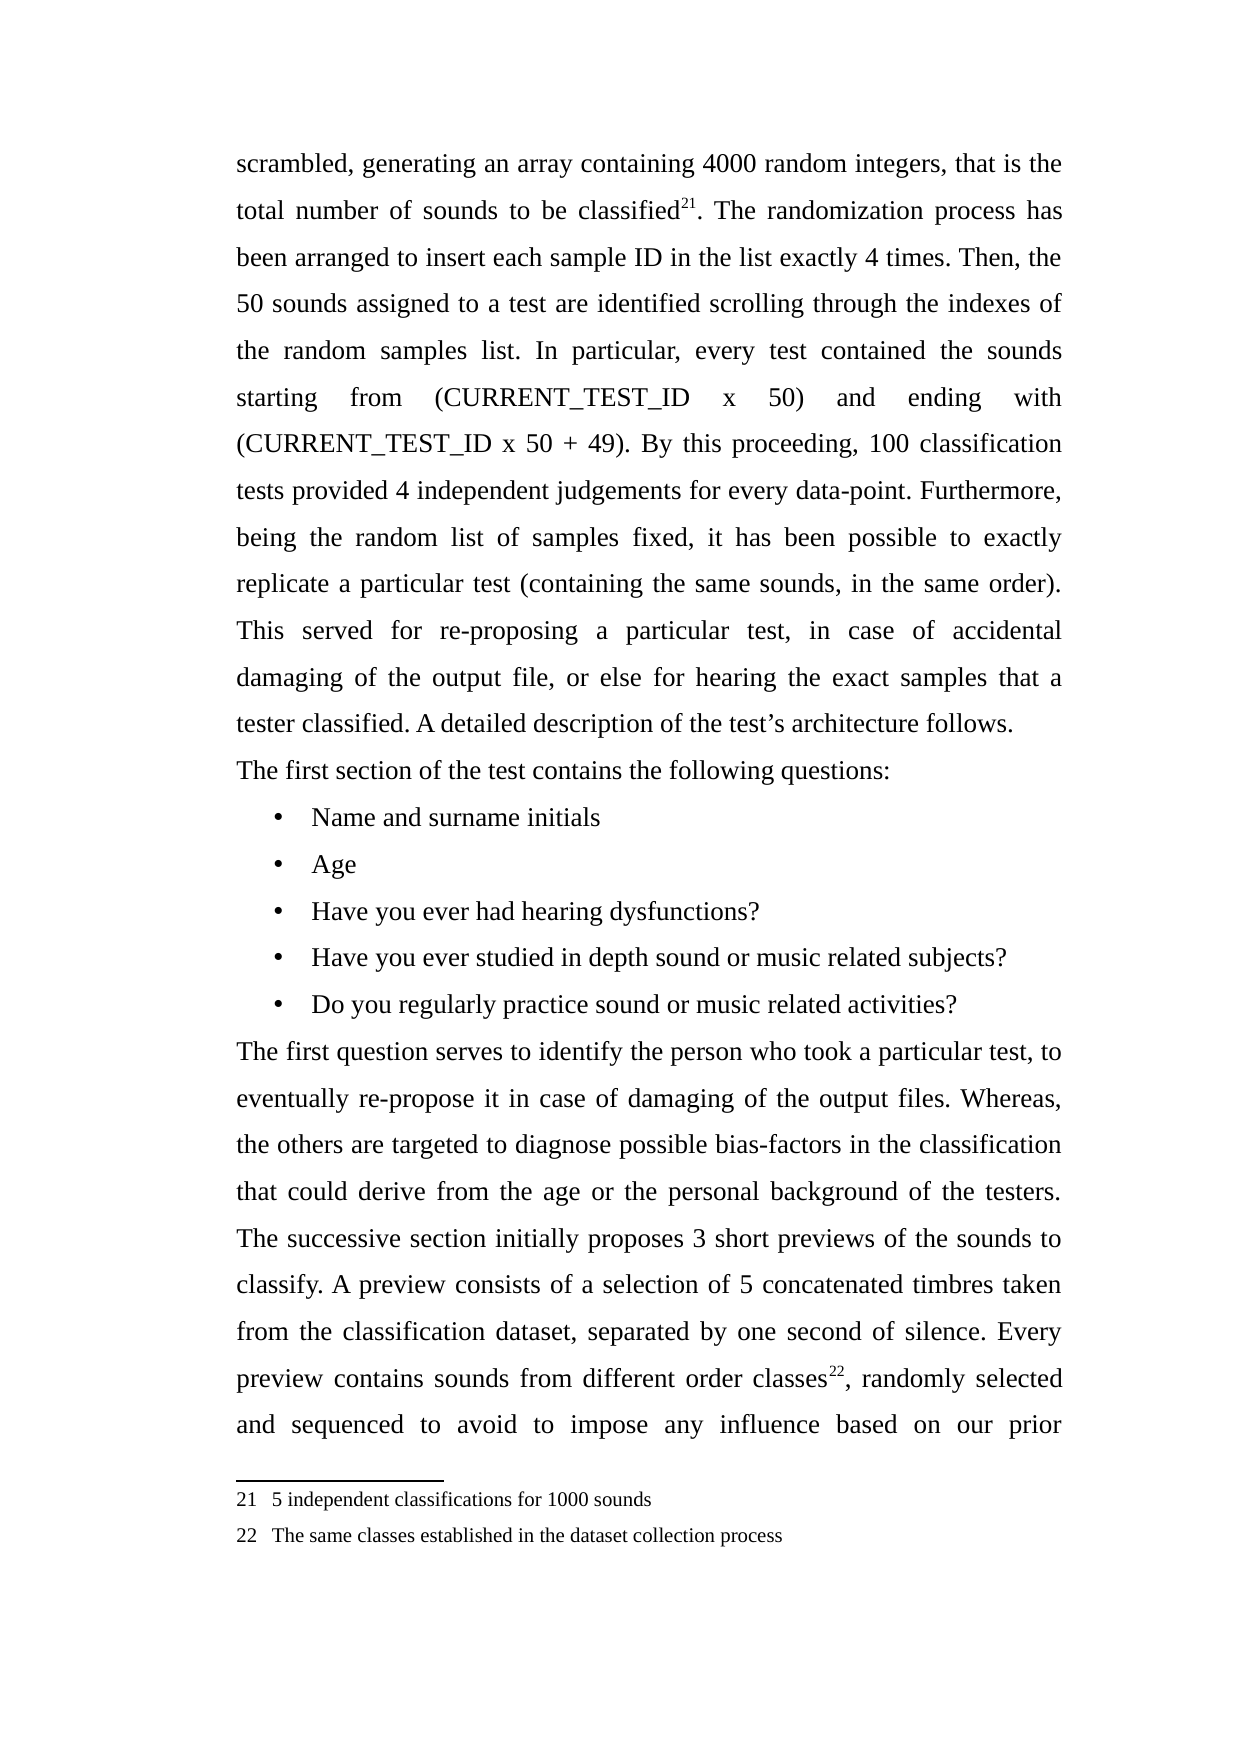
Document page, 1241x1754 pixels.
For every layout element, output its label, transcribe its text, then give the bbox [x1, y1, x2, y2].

text The first section of the test contains the following questions: [236, 754, 1063, 785]
text 5 independent classifications for 1000 sounds [236, 1487, 1063, 1511]
text scrambled, generating an array containing 4000 random integers, that is the total number of sounds to be classified. The randomization process has been arranged to insert each sample ID in the list exactly 4 times. Then, the 50 sounds assigned to a test are identified scrolling through the indexes of the random samples list. In particular, every test contained the sounds starting from (CURRENT_TEST_ID x 50) and ending with (CURRENT_TEST_ID x 50 + 49). By this proceeding, 100 classification tests provided 4 independent judgements for every data-point. Furthermore, being the random list of samples fixed, it has been possible to exactly replicate a particular test (containing the same sounds, in the same order). This served for re-proposing a particular test, in case of accidental damaging of the output file, or else for hearing the exact samples that a tester classified. A detailed description of the test’s architecture follows. [236, 148, 1063, 739]
list Have you ever had hearing dysfunctions? [274, 895, 1063, 926]
list Name and surname initials [274, 801, 1063, 832]
text The first question serves to identify the person who took a particular test, to eventually re-propose it in case of damaging of the output files. Whereas, the others are targeted to diagnose possible bias-factors in the classification that could derive from the age or the personal background of the testers. The successive section initially proposes 3 short previews of the sounds to classify. A preview consists of a selection of 5 concatenated timbres taken from the classification dataset, separated by one second of silence. Every preview contains sounds from different order classes, randomly selected and sequenced to avoid to impose any influence based on our prior [236, 1035, 1063, 1440]
list Do you regularly practice sound or music related activities? [274, 988, 1063, 1020]
list Age [274, 848, 1063, 879]
text The same classes established in the dataset collection process [236, 1523, 1063, 1547]
list Have you ever studied in depth sound or music related subjects? [274, 942, 1063, 973]
